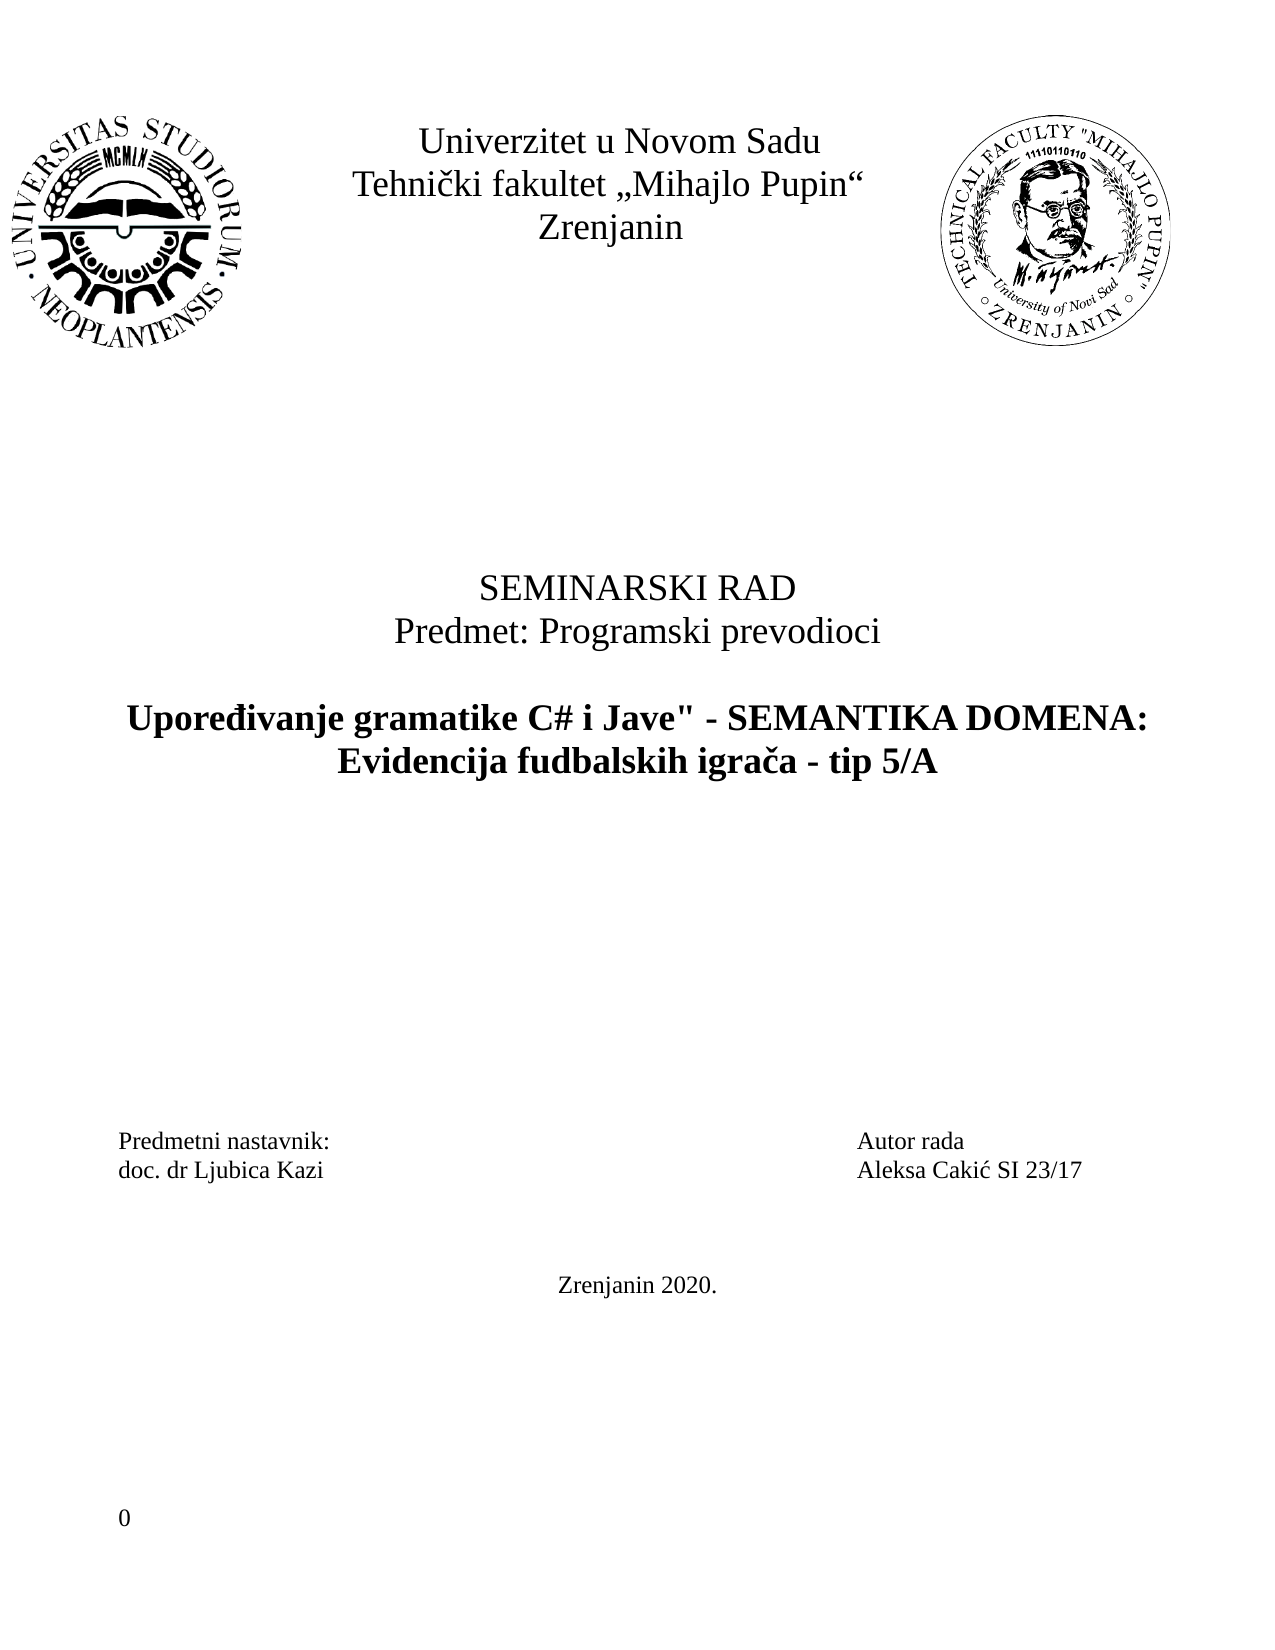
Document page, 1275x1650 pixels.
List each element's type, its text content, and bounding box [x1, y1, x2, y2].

text Predmet: Programski prevodioci [118, 609, 1157, 652]
text Zrenjanin 2020. [118, 1270, 1157, 1299]
text doc. dr Ljubica Kazi Aleksa Cakić SI 23/17 [118, 1155, 1157, 1184]
text Predmetni nastavnik: Autor rada [118, 1126, 1157, 1155]
text Upoređivanje gramatike C# i Jave" - SEMANTIKA DOMENA: Evidencija fudbalskih igrača - tip 5/A [118, 695, 1157, 781]
picture [11, 116, 242, 348]
text SEMINARSKI RAD [118, 566, 1157, 609]
text Univerzitet u Novom Sadu Tehnički fakultet „Mihajlo Pupin“ Zrenjanin [343, 118, 940, 247]
picture [940, 115, 1171, 346]
